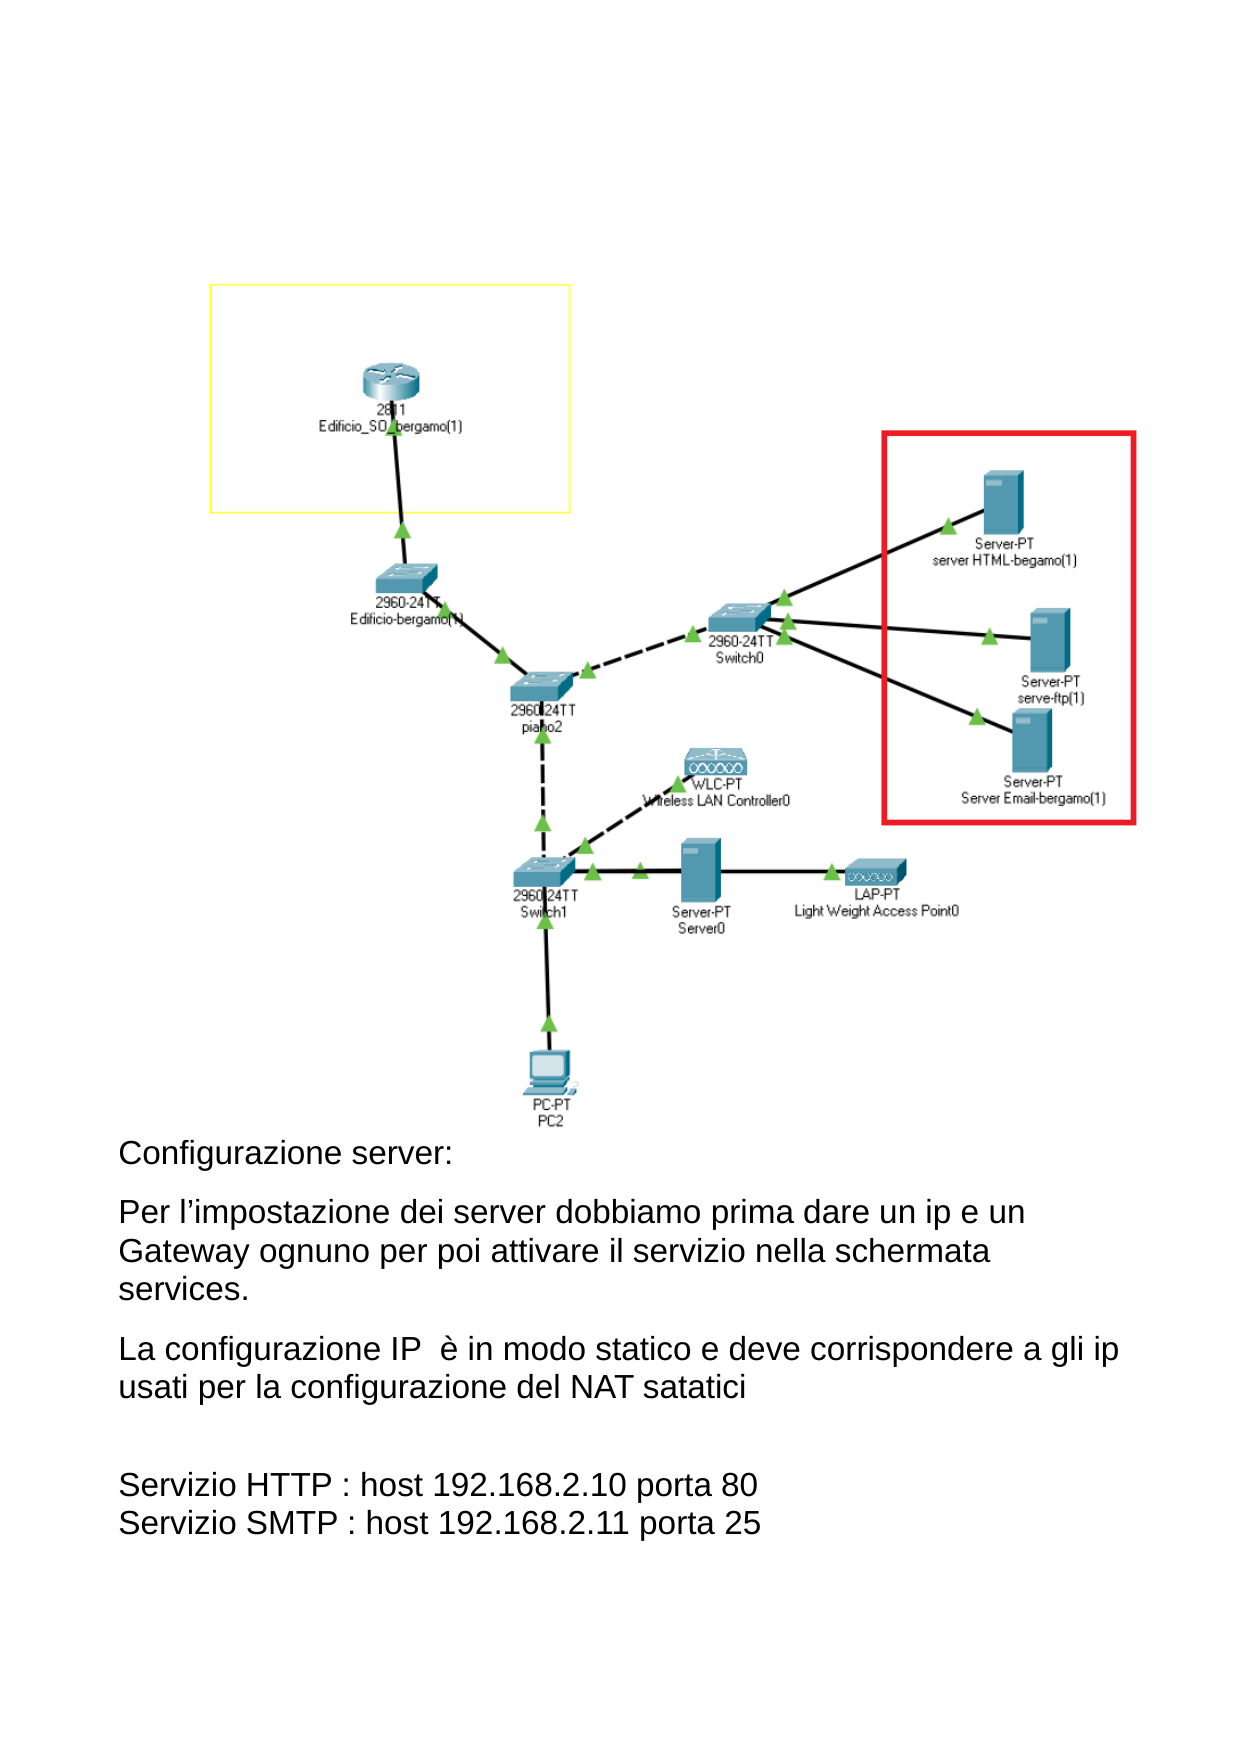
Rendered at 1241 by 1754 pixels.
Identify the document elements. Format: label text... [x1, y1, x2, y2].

text Servizio HTTP : host 192.168.2.10 porta 80 [118, 1465, 1122, 1503]
text Servizio SMTP : host 192.168.2.11 porta 25 [118, 1503, 1122, 1542]
text Configurazione server: [118, 1066, 1122, 1172]
text Per l’impostazione dei server dobbiamo prima dare un ip e un Gateway ognuno per poi attivare il servizio nella schermata services. [118, 1193, 1122, 1308]
picture [177, 271, 1141, 1134]
text La configurazione IP è in modo statico e deve corrispondere a gli ip usati per la configurazione del NAT satatici [118, 1329, 1122, 1406]
